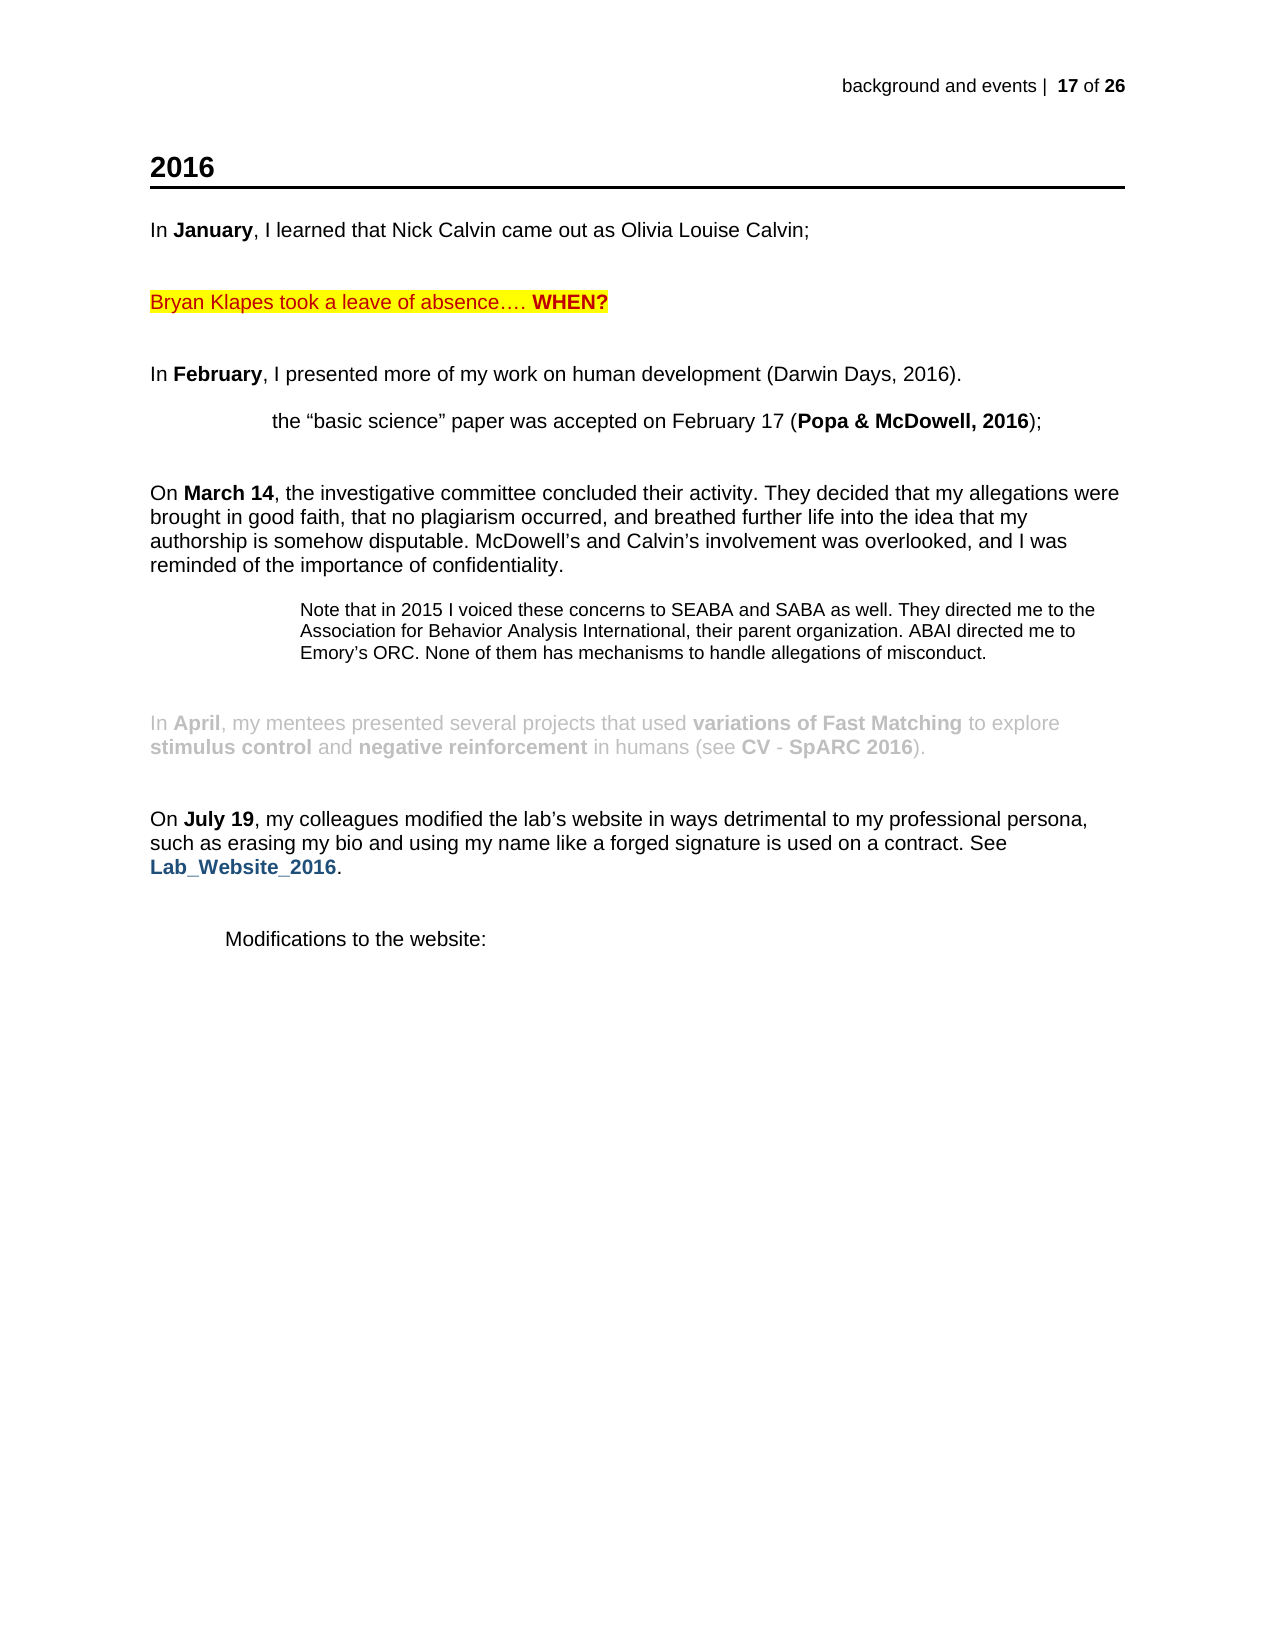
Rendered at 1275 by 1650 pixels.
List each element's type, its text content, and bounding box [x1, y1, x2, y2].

text On March 14, the investigative committee concluded their activity. They decided that my allegations were brought in good faith, that no plagiarism occurred, and breathed further life into the idea that my authorship is somehow disputable. McDowell’s and Calvin’s involvement was overlooked, and I was reminded of the importance of confidentiality. [150, 481, 1125, 577]
text Bryan Klapes took a leave of absence…. WHEN? [150, 289, 1125, 313]
text On July 19, my colleagues modified the lab’s website in ways detrimental to my professional persona, such as erasing my bio and using my name like a forged signature is used on a contract. See Lab_Website_2016. [150, 807, 1125, 879]
text the “basic science” paper was accepted on February 17 (Popa & McDowell, 2016); [272, 409, 1125, 433]
text Note that in 2015 I voiced these concerns to SEABA and SABA as well. They directed me to the Association for Behavior Analysis International, their parent organization. ABAI directed me to Emory’s ORC. None of them has mechanisms to handle allegations of misconduct. [300, 599, 1125, 663]
text In January, I learned that Nick Calvin came out as Olivia Louise Calvin; [150, 218, 1125, 242]
text Modifications to the website: [225, 927, 1125, 951]
subtitle 2016 [150, 150, 1125, 186]
text In February, I presented more of my work on human development (Darwin Days, 2016). [150, 361, 1125, 385]
text In April, my mentees presented several projects that used variations of Fast Matching to explore stimulus control and negative reinforcement in humans (see CV - SpARC 2016). [150, 711, 1125, 759]
